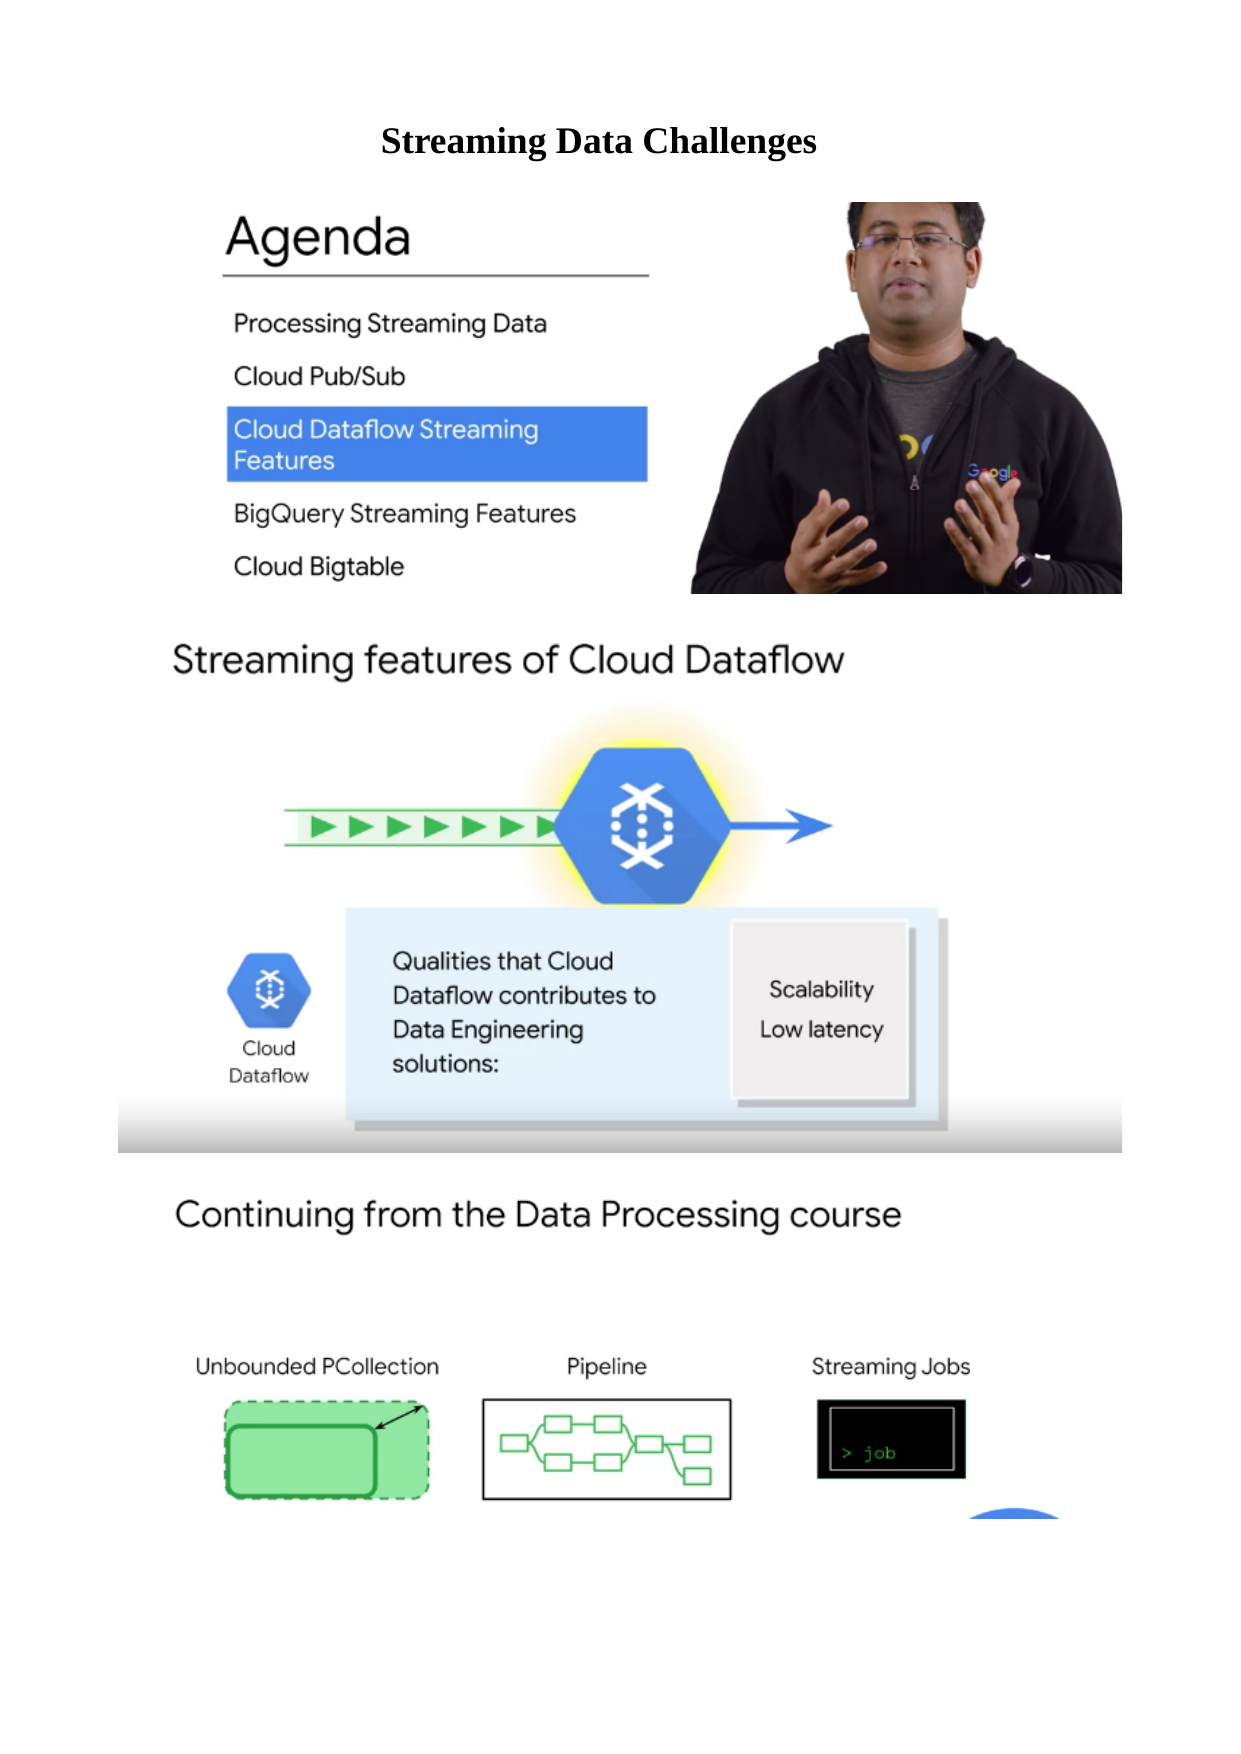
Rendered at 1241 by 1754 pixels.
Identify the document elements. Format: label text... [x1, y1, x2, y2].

subtitle Streaming Data Challenges [118, 118, 1122, 161]
picture [118, 622, 1123, 1153]
picture [118, 1181, 1123, 1519]
picture [118, 202, 1123, 594]
